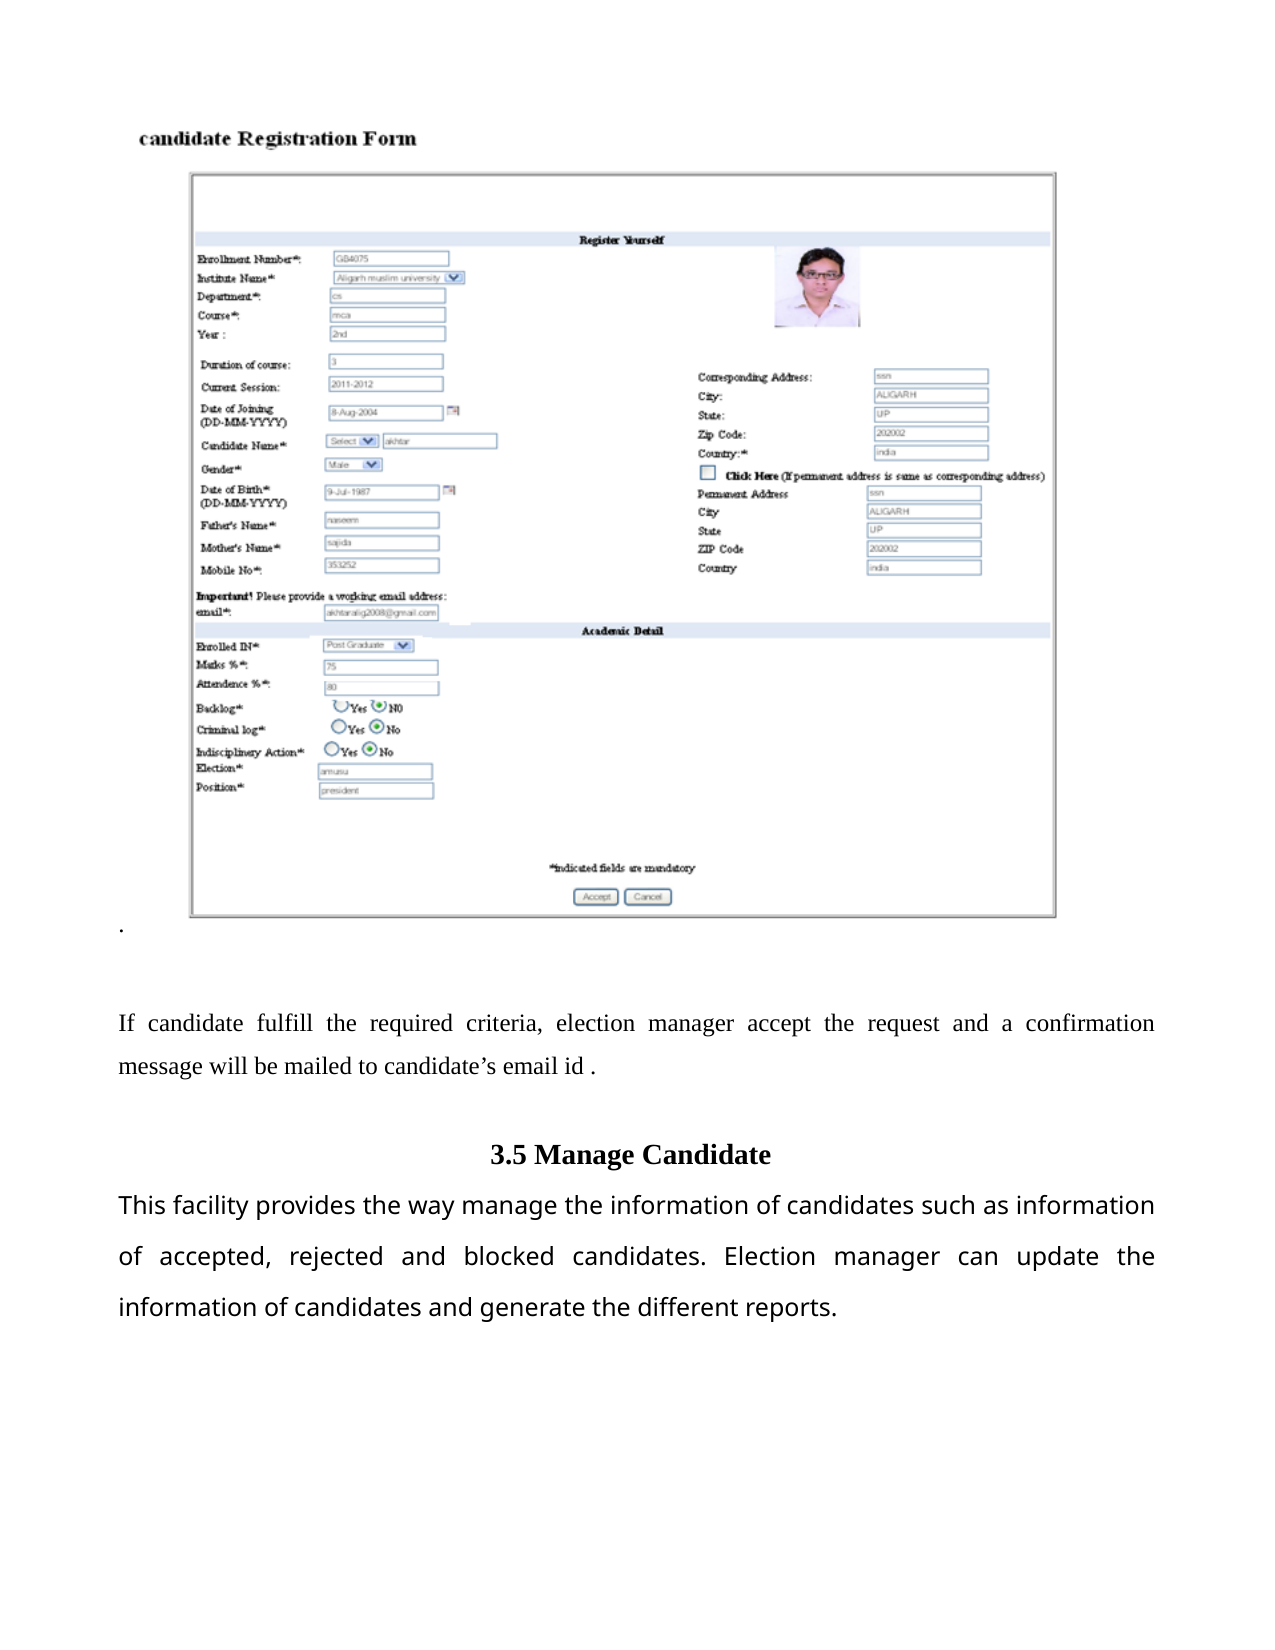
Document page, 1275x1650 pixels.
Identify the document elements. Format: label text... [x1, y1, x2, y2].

text . [118, 118, 1157, 940]
text This facility provides the way manage the information of candidates such as information of accepted, rejected and blocked candidates. Election manager can update the information of candidates and generate the different reports. [118, 1188, 1157, 1324]
text 3.5 Manage Candidate [118, 1137, 1157, 1171]
picture [130, 118, 1106, 933]
text If candidate fulfill the required criteria, election manager accept the request and a confirmation message will be mailed to candidate’s email id . [118, 1008, 1157, 1080]
